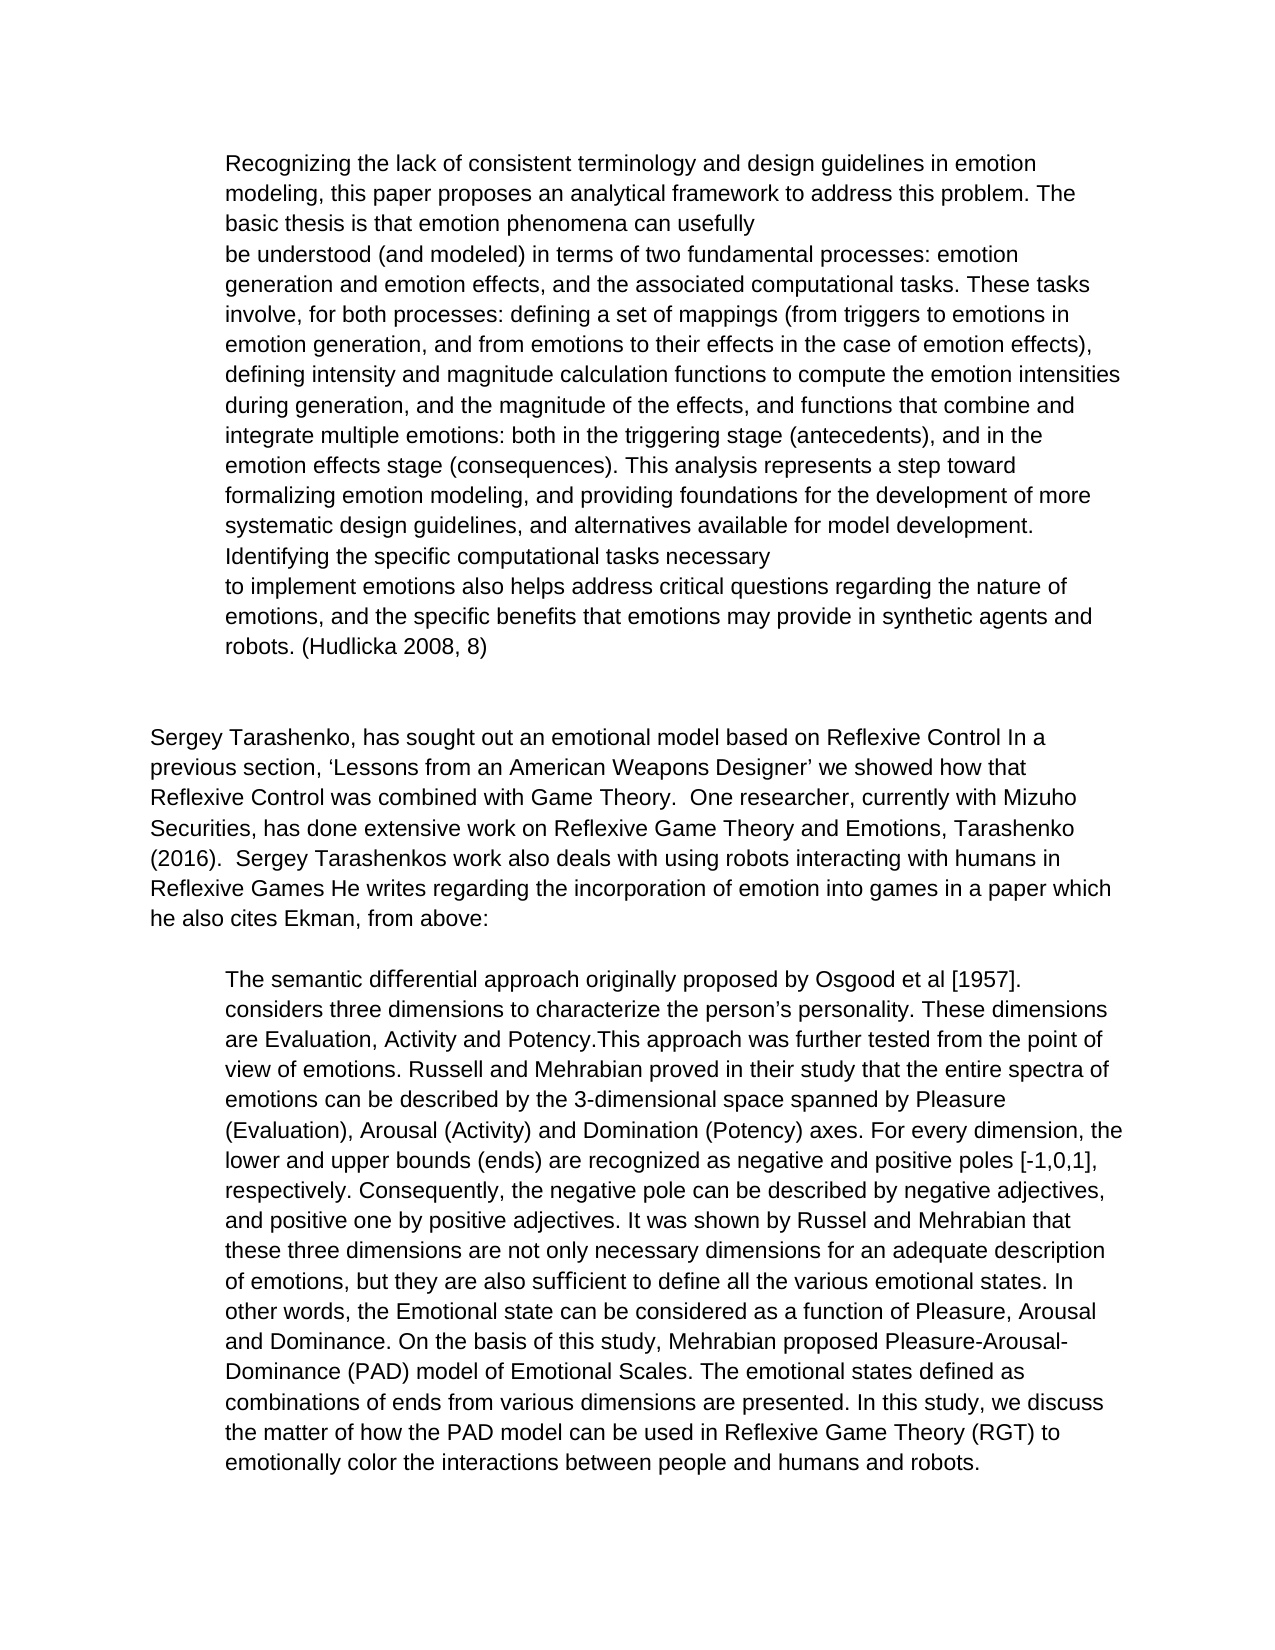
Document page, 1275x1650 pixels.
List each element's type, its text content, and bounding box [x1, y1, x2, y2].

text Sergey Tarashenko, has sought out an emotional model based on Reflexive Control In a previous section, ‘Lessons from an American Weapons Designer’ we showed how that Reflexive Control was combined with Game Theory. One researcher, currently with Mizuho Securities, has done extensive work on Reflexive Game Theory and Emotions, Tarashenko (2016). Sergey Tarashenkos work also deals with using robots interacting with humans in Reflexive Games He writes regarding the incorporation of emotion into games in a paper which he also cites Ekman, from above: [150, 724, 1125, 932]
text Recognizing the lack of consistent terminology and design guidelines in emotion modeling, this paper proposes an analytical framework to address this problem. The basic thesis is that emotion phenomena can usefully be understood (and modeled) in terms of two fundamental processes: emotion generation and emotion effects, and the associated computational tasks. These tasks involve, for both processes: defining a set of mappings (from triggers to emotions in emotion generation, and from emotions to their effects in the case of emotion effects), defining intensity and magnitude calculation functions to compute the emotion intensities during generation, and the magnitude of the effects, and functions that combine and integrate multiple emotions: both in the triggering stage (antecedents), and in the emotion effects stage (consequences). This analysis represents a step toward formalizing emotion modeling, and providing foundations for the development of more systematic design guidelines, and alternatives available for model development. Identifying the specific computational tasks necessary to implement emotions also helps address critical questions regarding the nature of emotions, and the specific benefits that emotions may provide in synthetic agents and robots. (Hudlicka 2008, 8) [225, 150, 1125, 690]
text The semantic diﬀerential approach originally proposed by Osgood et al [1957]. considers three dimensions to characterize the person’s personality. These dimensions are Evaluation, Activity and Potency.This approach was further tested from the point of view of emotions. Russell and Mehrabian proved in their study that the entire spectra of emotions can be described by the 3-dimensional space spanned by Pleasure (Evaluation), Arousal (Activity) and Domination (Potency) axes. For every dimension, the lower and upper bounds (ends) are recognized as negative and positive poles [-1,0,1], respectively. Consequently, the negative pole can be described by negative adjectives, and positive one by positive adjectives. It was shown by Russel and Mehrabian that these three dimensions are not only necessary dimensions for an adequate description of emotions, but they are also suﬃcient to deﬁne all the various emotional states. In other words, the Emotional state can be considered as a function of Pleasure, Arousal and Dominance. On the basis of this study, Mehrabian proposed Pleasure-Arousal-Dominance (PAD) model of Emotional Scales. The emotional states deﬁned as combinations of ends from various dimensions are presented. In this study, we discuss the matter of how the PAD model can be used in Reﬂexive Game Theory (RGT) to emotionally color the interactions between people and humans and robots. [225, 966, 1125, 1475]
